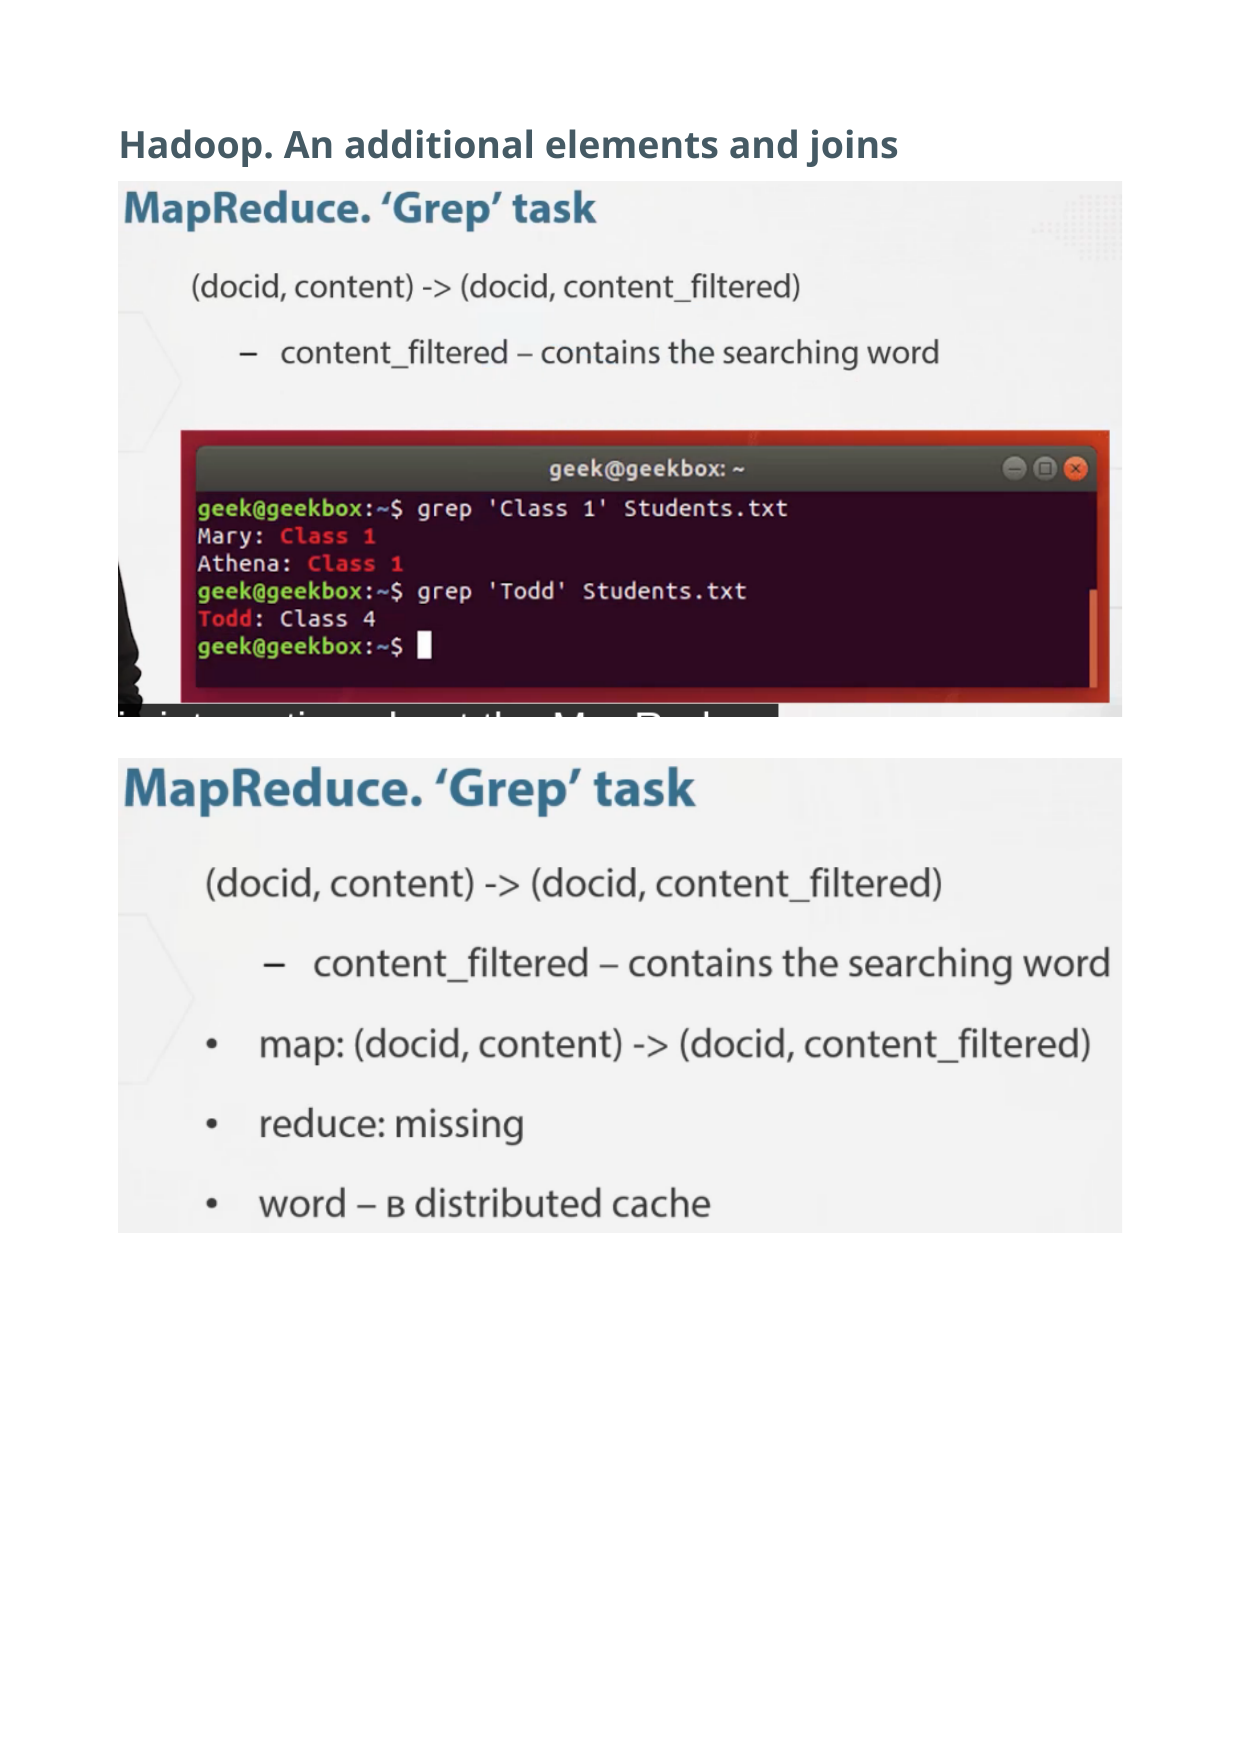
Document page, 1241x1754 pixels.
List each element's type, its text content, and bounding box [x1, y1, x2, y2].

picture [118, 181, 1123, 717]
picture [118, 758, 1123, 1233]
subtitle Hadoop. An additional elements and joins [118, 118, 1122, 169]
